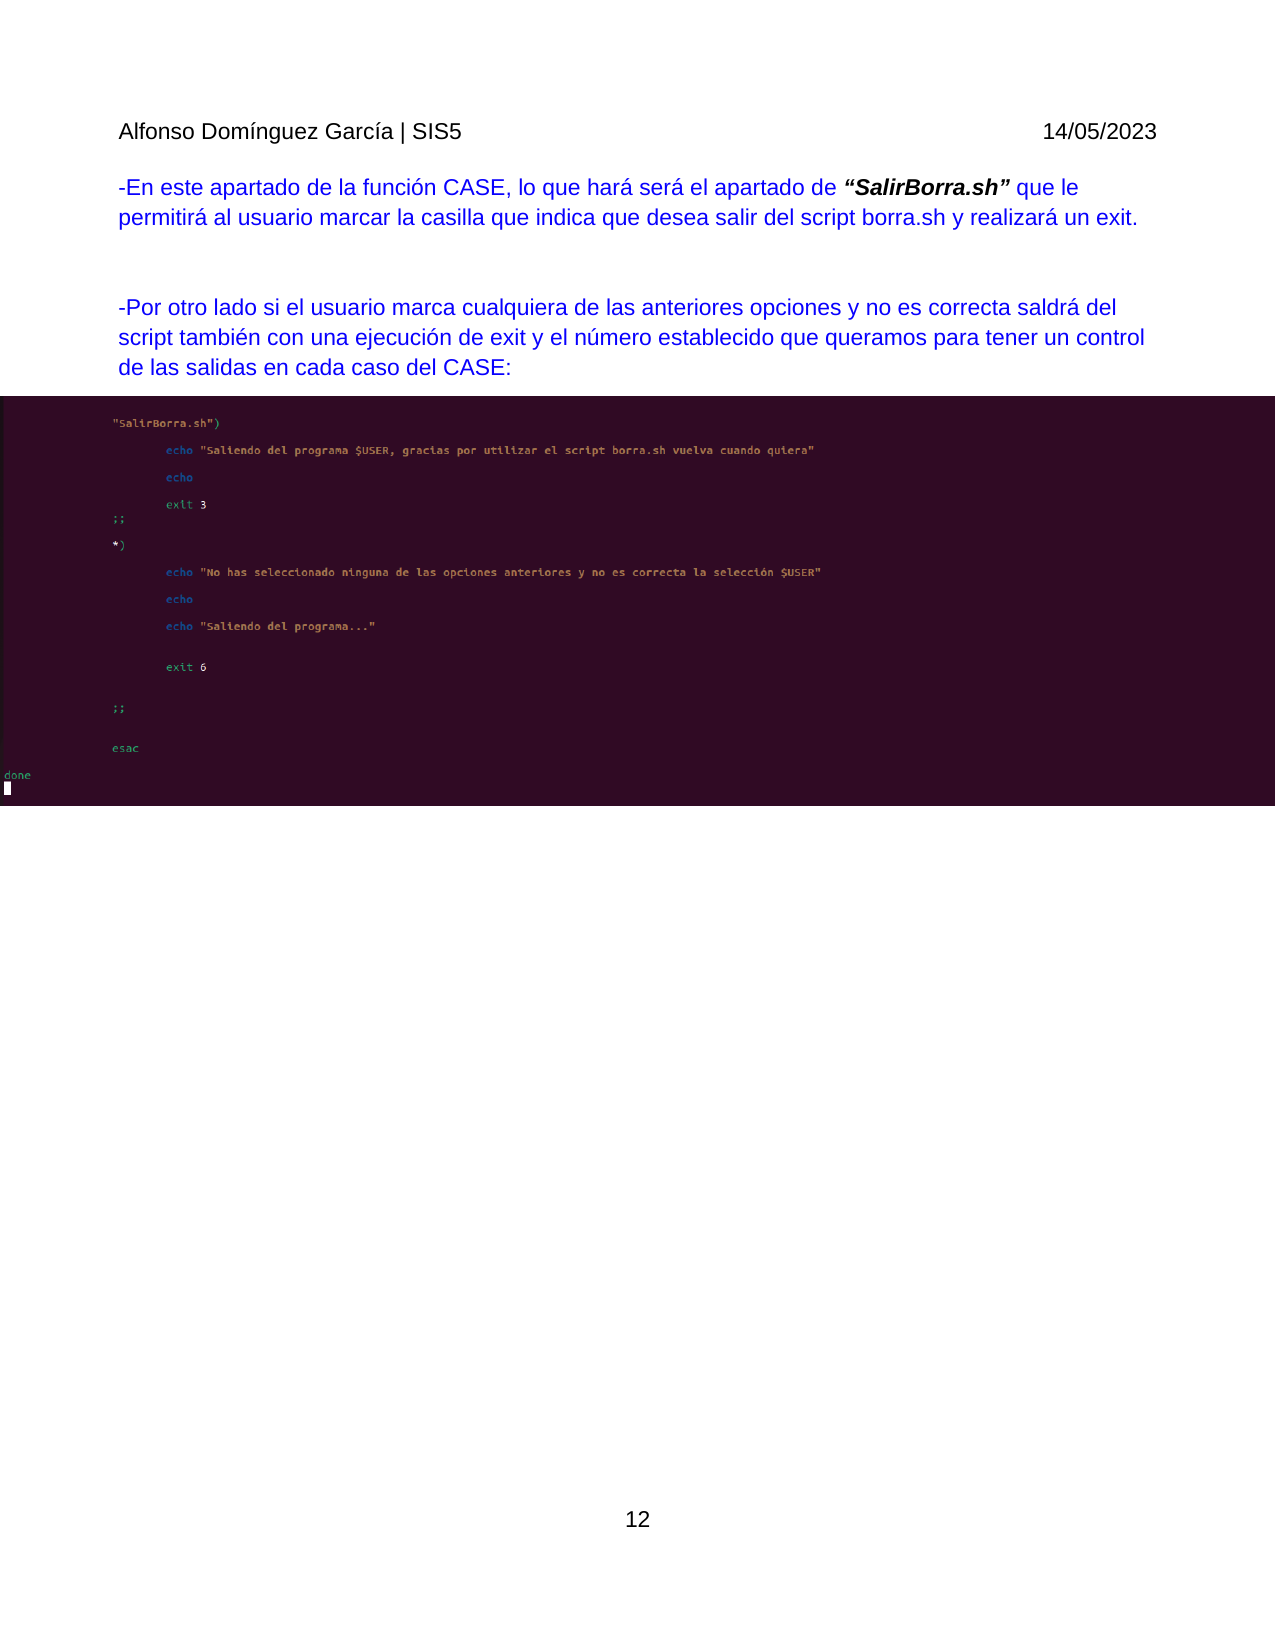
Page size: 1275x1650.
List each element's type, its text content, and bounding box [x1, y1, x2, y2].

text -Por otro lado si el usuario marca cualquiera de las anteriores opciones y no es correcta saldrá del script también con una ejecución de exit y el número establecido que queramos para tener un control de las salidas en cada caso del CASE: [118, 294, 1157, 381]
text -En este apartado de la función CASE, lo que hará será el apartado de “SalirBorra.sh” que le permitirá al usuario marcar la casilla que indica que desea salir del script borra.sh y realizará un exit. [118, 174, 1157, 231]
picture [0, 396, 1275, 806]
